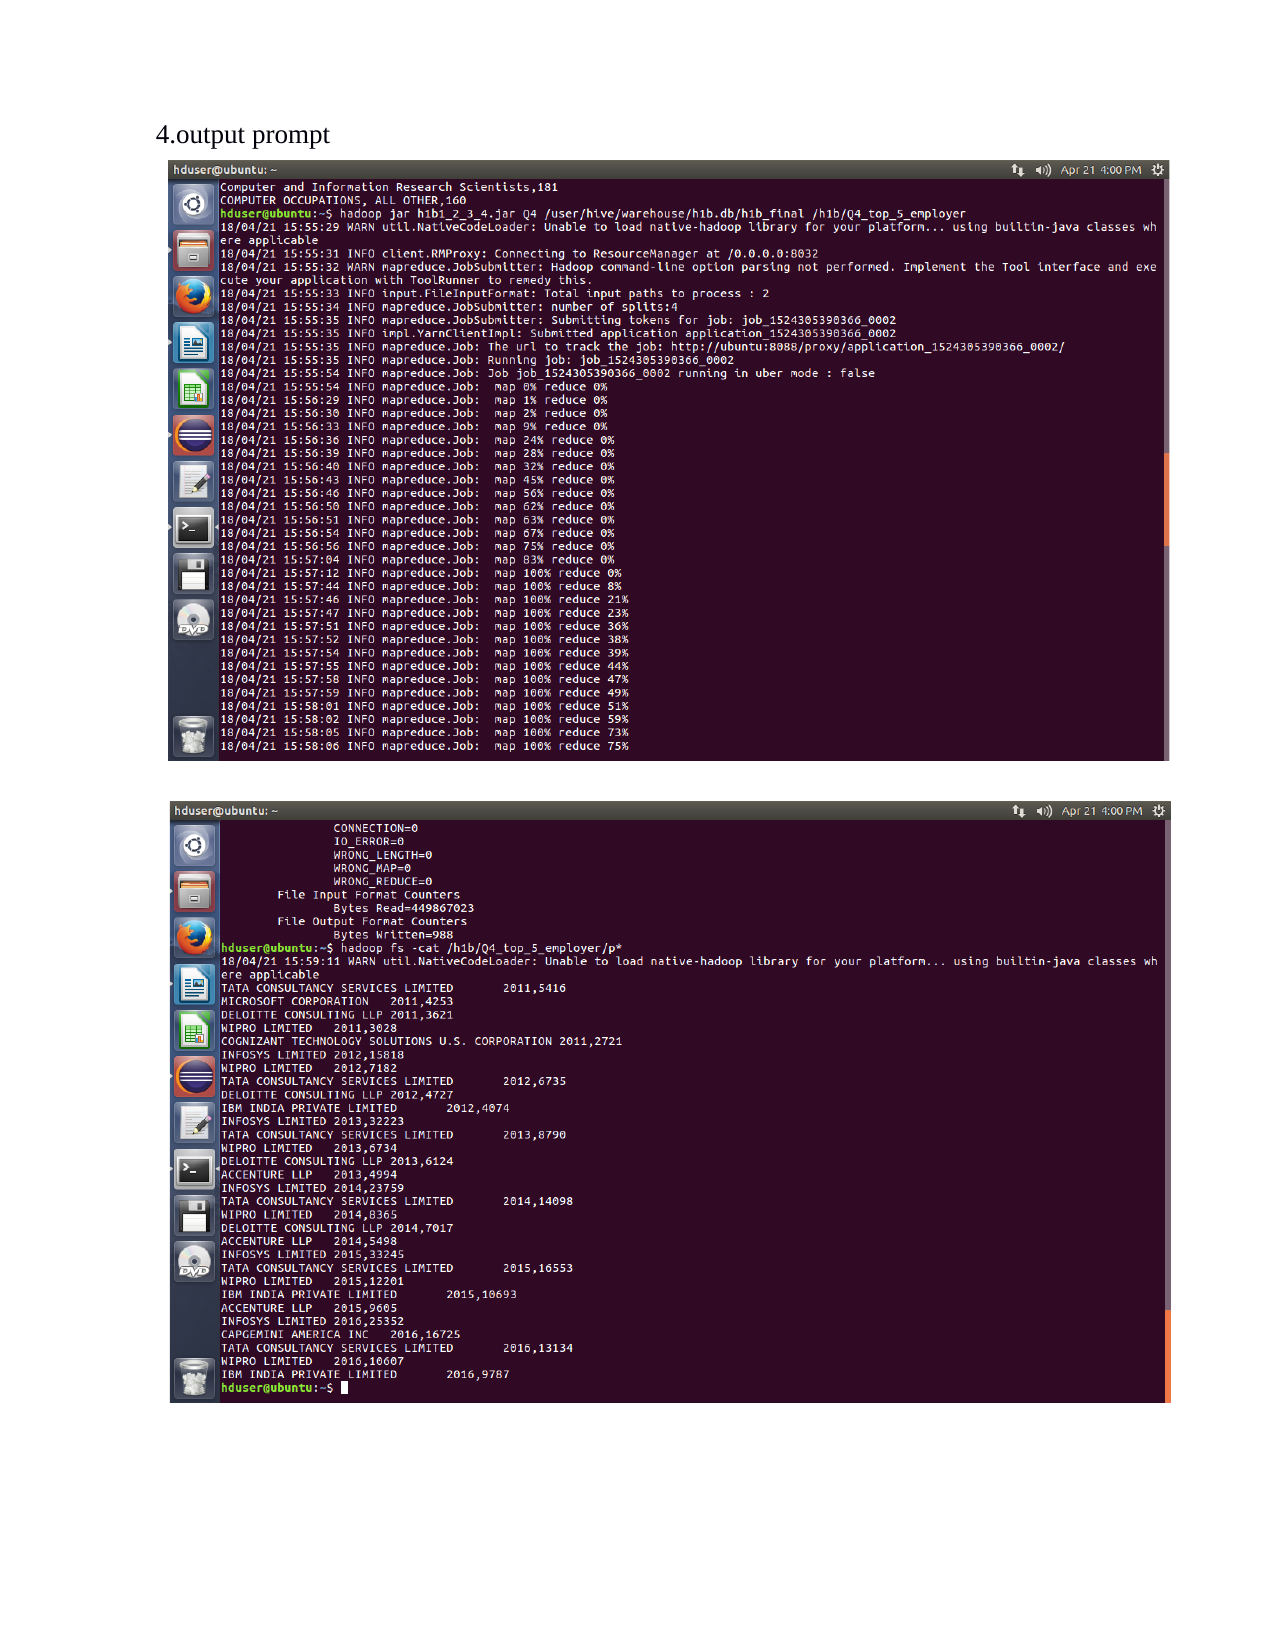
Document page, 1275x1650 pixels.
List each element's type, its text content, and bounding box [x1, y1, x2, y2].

picture [168, 160, 1170, 761]
text 4.output prompt [156, 118, 1157, 149]
picture [169, 801, 1171, 1403]
